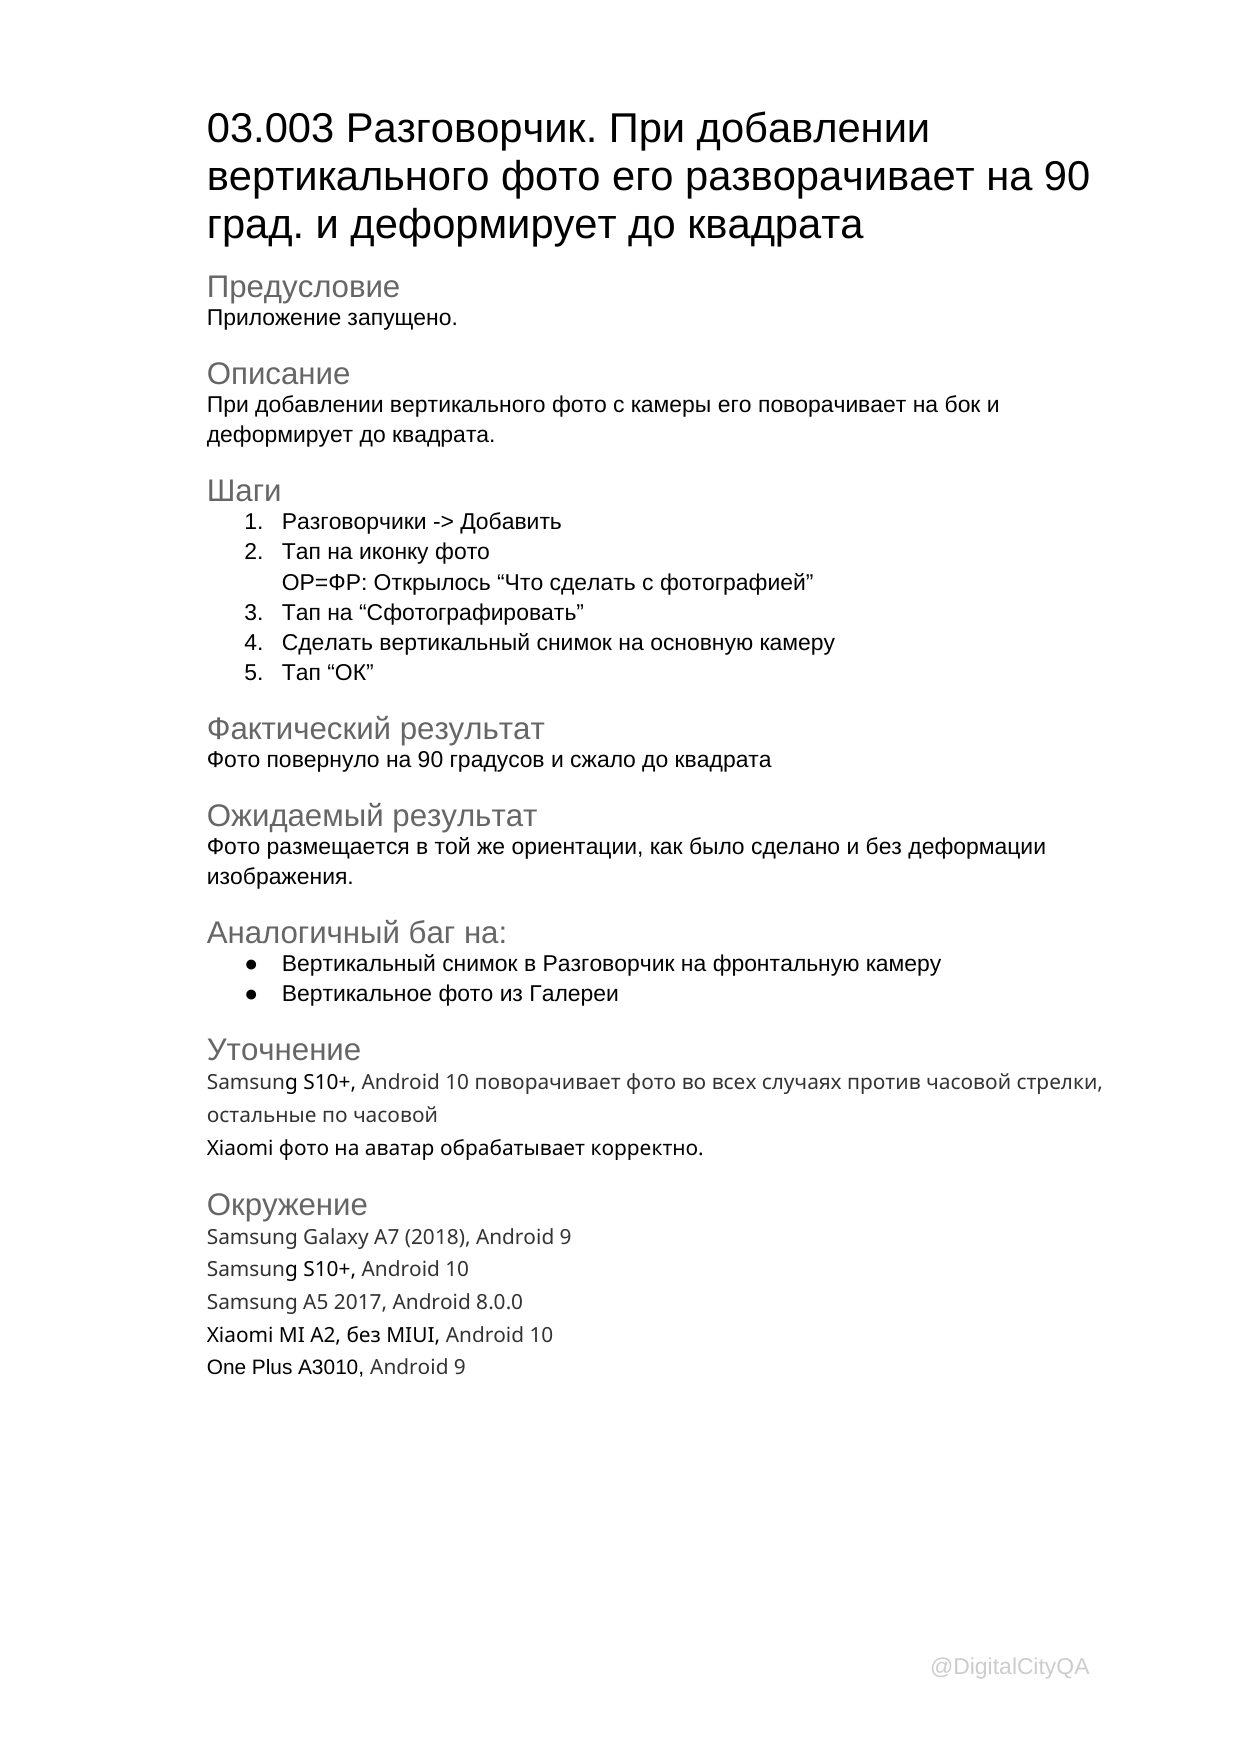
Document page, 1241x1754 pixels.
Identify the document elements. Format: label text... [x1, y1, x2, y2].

text One Plus A3010, Android 9 [207, 1352, 1122, 1381]
subtitle 03.003 Разговорчик. При добавлении вертикального фото его разворачивает на 90 град. и деформирует до квадрата [207, 103, 1122, 247]
text Приложение запущено. [207, 304, 1122, 330]
text Xiaomi MI A2, без MIUI, Android 10 [207, 1320, 1122, 1348]
text При добавлении вертикального фото с камеры его поворачивает на бок и деформирует до квадрата. [207, 391, 1122, 447]
list Тап на иконку фото ОР=ФР: Открылось “Что сделать с фотографией” [244, 538, 1122, 595]
list Вертикальное фото из Галереи [244, 980, 1122, 1007]
subtitle Ожидаемый результат [207, 797, 1122, 833]
subtitle Уточнение [207, 1031, 1122, 1067]
list Вертикальный снимок в Разговорчик на фронтальную камеру [244, 950, 1122, 977]
text Samsung A5 2017, Android 8.0.0 [207, 1287, 1122, 1316]
subtitle Описание [207, 355, 1122, 391]
text Samsung Galaxy A7 (2018), Android 9 [207, 1222, 1122, 1250]
list Тап “ОК” [244, 659, 1122, 685]
subtitle Окружение [207, 1186, 1122, 1222]
text Samsung S10+, Android 10 поворачивает фото во всех случаях против часовой стрелки, остальные по часовой [207, 1067, 1122, 1128]
text Samsung S10+, Android 10 [207, 1254, 1122, 1283]
text Фото размещается в той же ориентации, как было сделано и без деформации изображения. [207, 833, 1122, 889]
subtitle Аналогичный баг на: [207, 914, 1122, 950]
text Фото повернуло на 90 градусов и сжало до квадрата [207, 746, 1122, 772]
subtitle Предусловие [207, 268, 1122, 304]
text Xiaomi фото на аватар обрабатывает корректно. [207, 1133, 1122, 1161]
list Сделать вертикальный снимок на основную камеру [244, 629, 1122, 655]
subtitle Фактический результат [207, 710, 1122, 746]
list Разговорчики -> Добавить [244, 508, 1122, 534]
subtitle Шаги [207, 472, 1122, 508]
list Тап на “Сфотографировать” [244, 599, 1122, 625]
